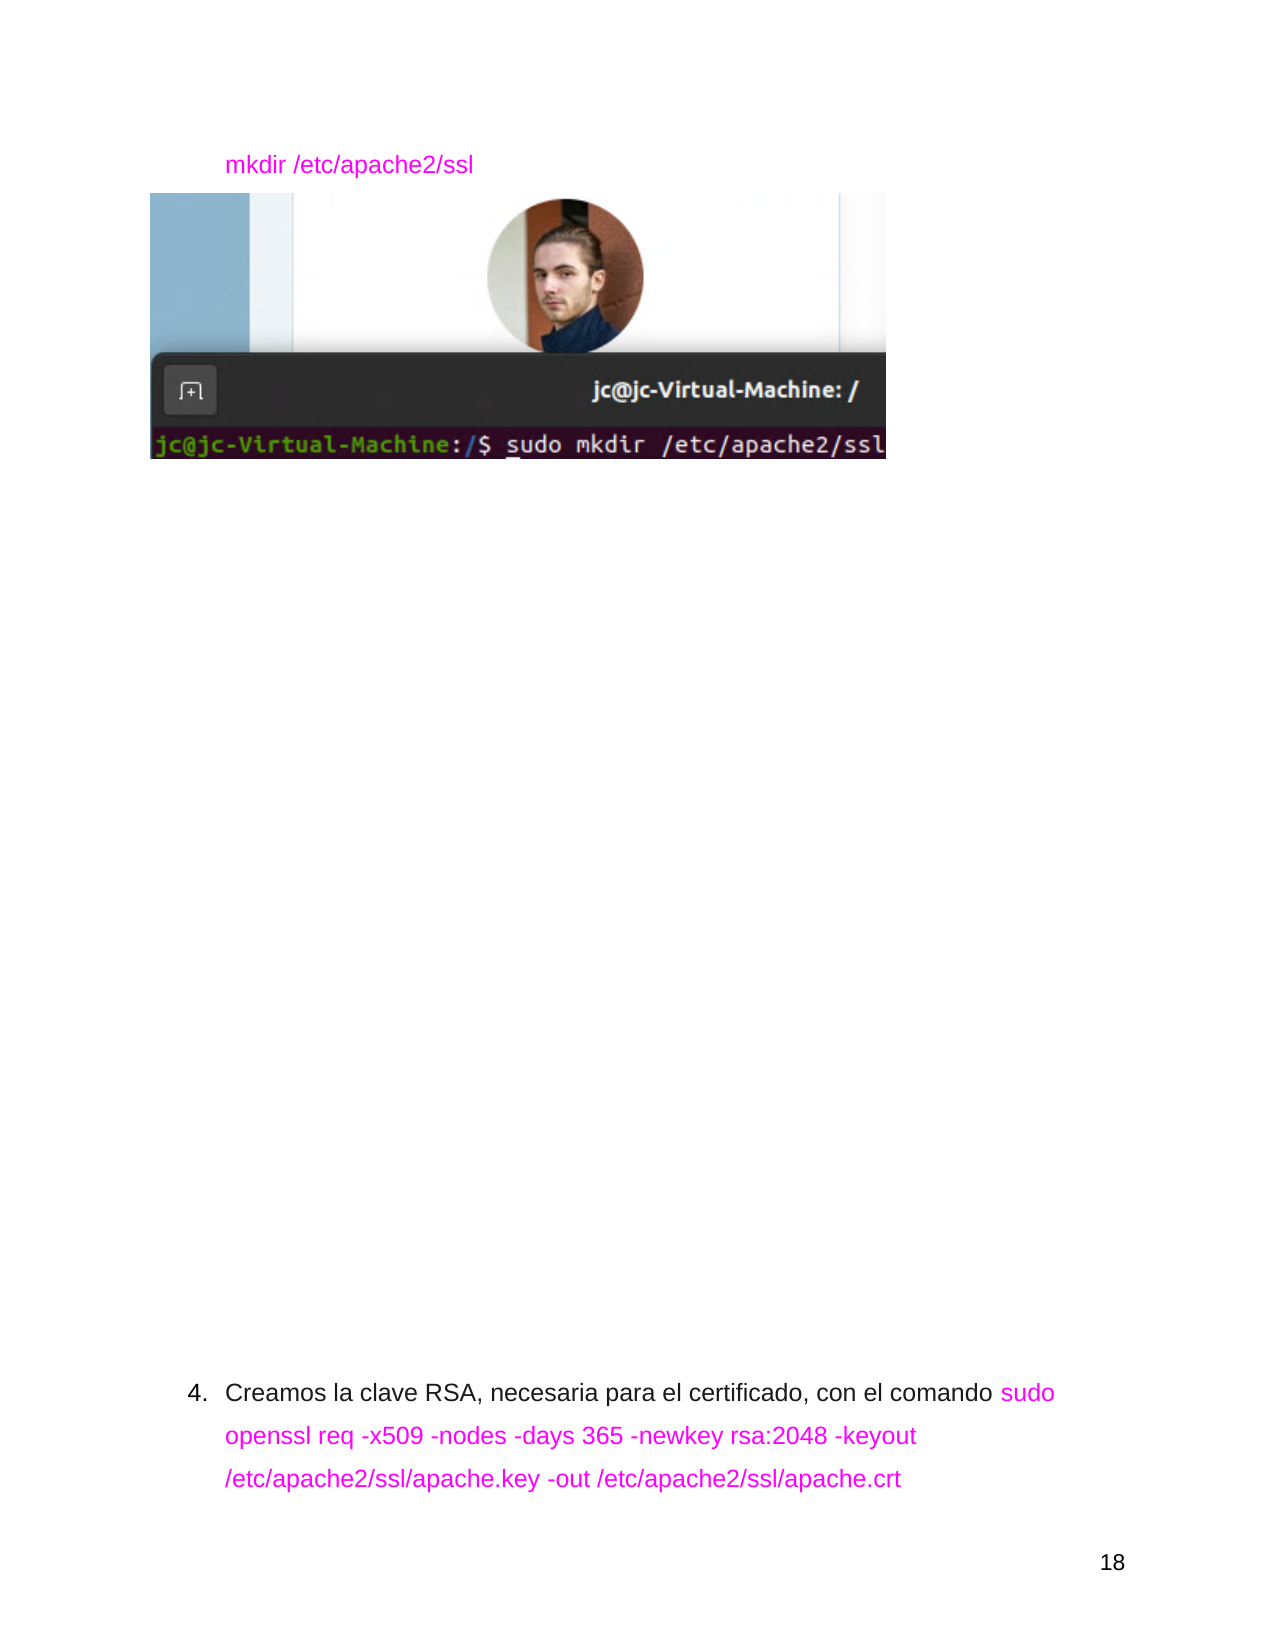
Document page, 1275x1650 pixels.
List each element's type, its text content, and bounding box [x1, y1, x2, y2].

list Creamos la clave RSA, necesaria para el certificado, con el comando sudo openssl req -x509 -nodes -days 365 -newkey rsa:2048 -keyout /etc/apache2/ssl/apache.key -out /etc/apache2/ssl/apache.crt [187, 1377, 1125, 1492]
picture [150, 193, 886, 459]
list mkdir /etc/apache2/ssl [187, 150, 1125, 179]
